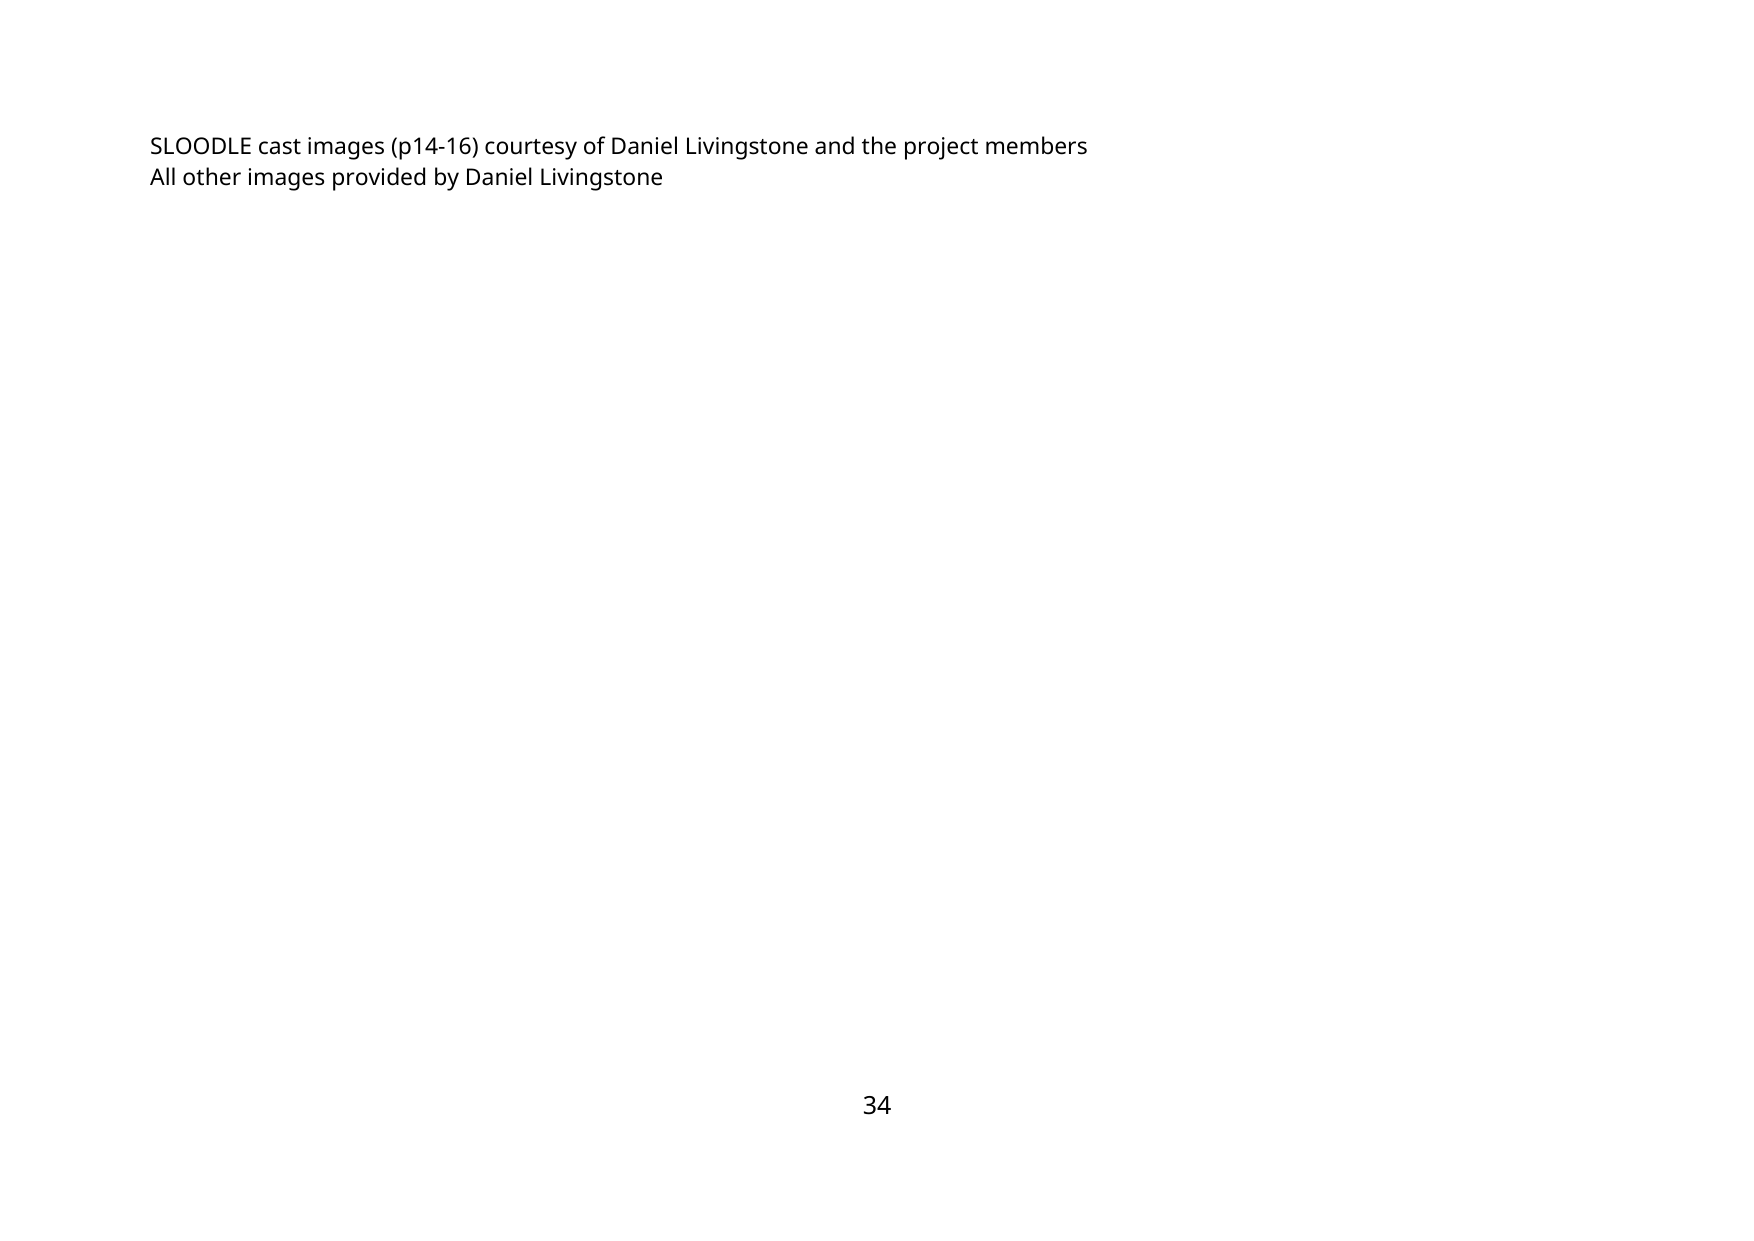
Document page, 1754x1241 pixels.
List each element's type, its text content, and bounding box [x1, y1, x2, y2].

text All other images provided by Daniel Livingstone [150, 161, 1604, 192]
text SLOODLE cast images (p14-16) courtesy of Daniel Livingstone and the project members [150, 130, 1604, 161]
